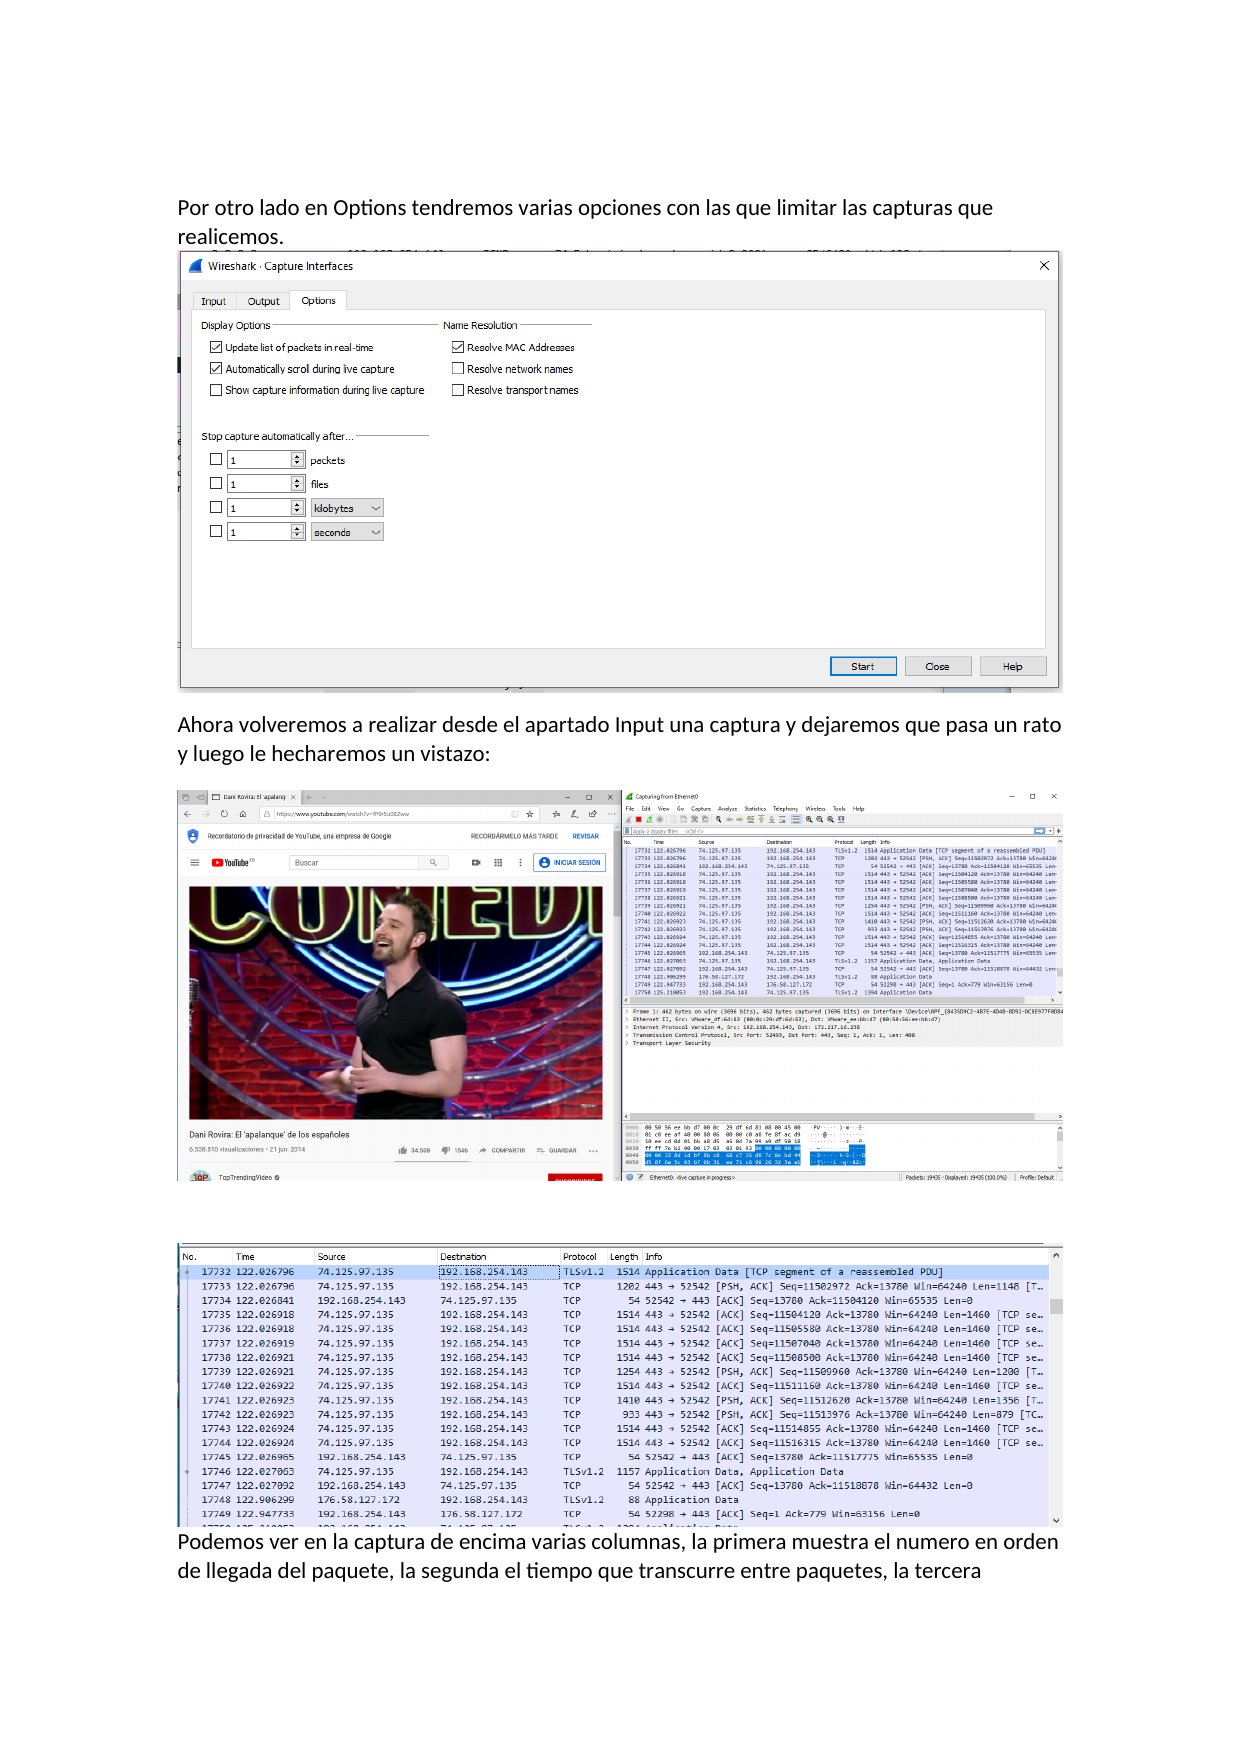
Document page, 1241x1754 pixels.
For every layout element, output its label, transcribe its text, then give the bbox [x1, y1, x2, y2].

text Podemos ver en la captura de encima varias columnas, la primera muestra el numero en orden de llegada del paquete, la segunda el tiempo que transcurre entre paquetes, la tercera [177, 1527, 1063, 1584]
text Por otro lado en Options tendremos varias opciones con las que limitar las capturas que realicemos. [177, 193, 1063, 250]
text Ahora volveremos a realizar desde el apartado Input una captura y dejaremos que pasa un rato y luego le hecharemos un vistazo: [177, 710, 1063, 790]
